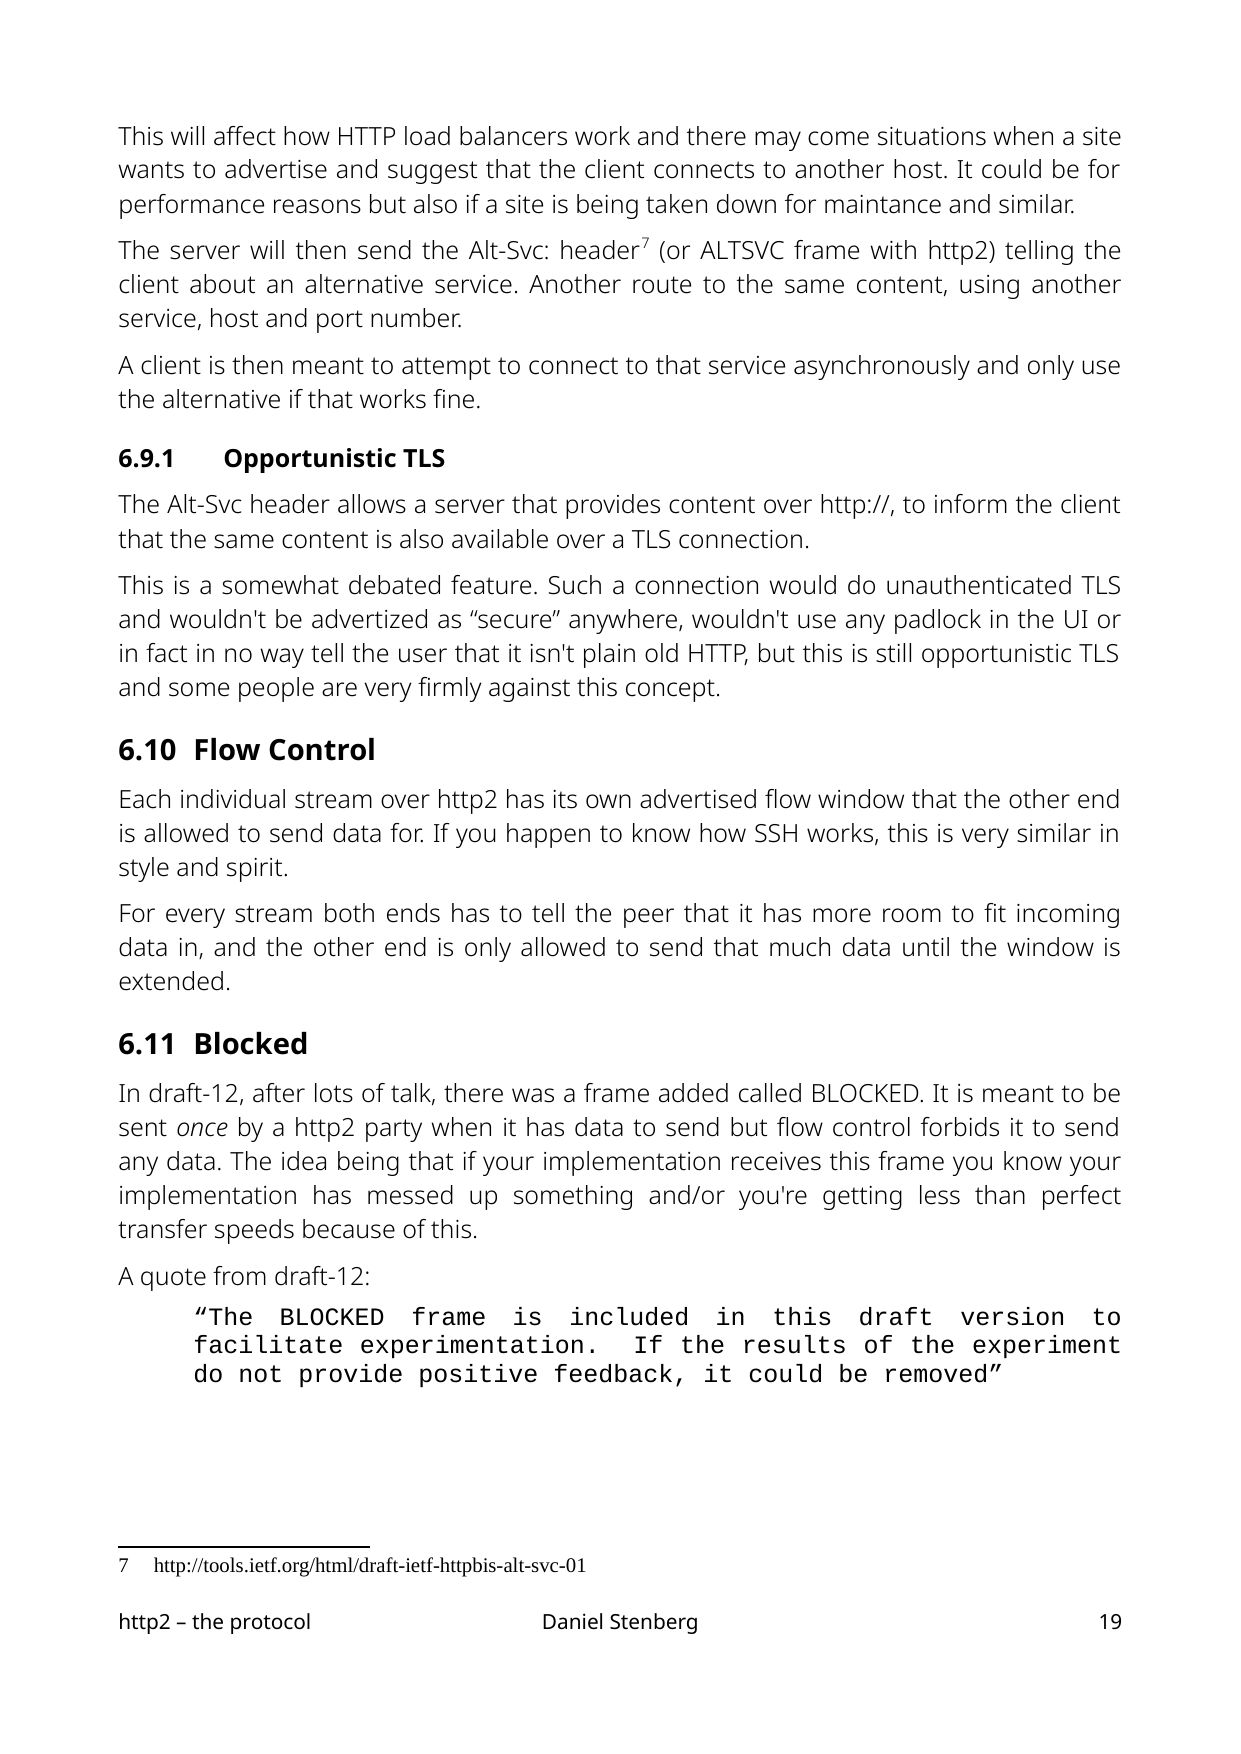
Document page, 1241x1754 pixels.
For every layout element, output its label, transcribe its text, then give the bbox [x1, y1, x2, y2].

text This is a somewhat debated feature. Such a connection would do unauthenticated TLS and wouldn't be advertized as “secure” anywhere, wouldn't use any padlock in the UI or in fact in no way tell the user that it isn't plain old HTTP, but this is still opportunistic TLS and some people are very firmly against this concept. [118, 568, 1122, 704]
text Each individual stream over http2 has its own advertised flow window that the other end is allowed to send data for. If you happen to know how SSH works, this is very similar in style and spirit. [118, 781, 1122, 883]
text A client is then meant to attempt to connect to that service asynchronously and only use the alternative if that works fine. [118, 347, 1122, 416]
text A quote from draft-12: [118, 1258, 1122, 1292]
text For every stream both ends has to tell the peer that it has more room to fit incoming data in, and the other end is only allowed to send that much data until the window is extended. [118, 896, 1122, 998]
subtitle Flow Control [118, 729, 1122, 769]
subtitle Blocked [118, 1023, 1122, 1063]
text http://tools.ietf.org/html/draft-ietf-httpbis-alt-svc-01 [118, 1553, 1122, 1577]
subtitle Opportunistic TLS [118, 441, 1122, 475]
text The server will then send the Alt-Svc: header (or ALTSVC frame with http2) telling the client about an alternative service. Another route to the same content, using another service, host and port number. [118, 233, 1122, 335]
text In draft-12, after lots of talk, there was a frame added called BLOCKED. It is meant to be sent once by a http2 party when it has data to send but flow control forbids it to send any data. The idea being that if your implementation receives this frame you know your implementation has messed up something and/or you're getting less than perfect transfer speeds because of this. [118, 1075, 1122, 1246]
text “The BLOCKED frame is included in this draft version to facilitate experimentation. If the results of the experiment do not provide positive feedback, it could be removed” [193, 1305, 1122, 1390]
text The Alt-Svc header allows a server that provides content over http://, to inform the client that the same content is also available over a TLS connection. [118, 487, 1122, 555]
text This will affect how HTTP load balancers work and there may come situations when a site wants to advertise and suggest that the client connects to another host. It could be for performance reasons but also if a site is being taken down for maintance and similar. [118, 118, 1122, 220]
